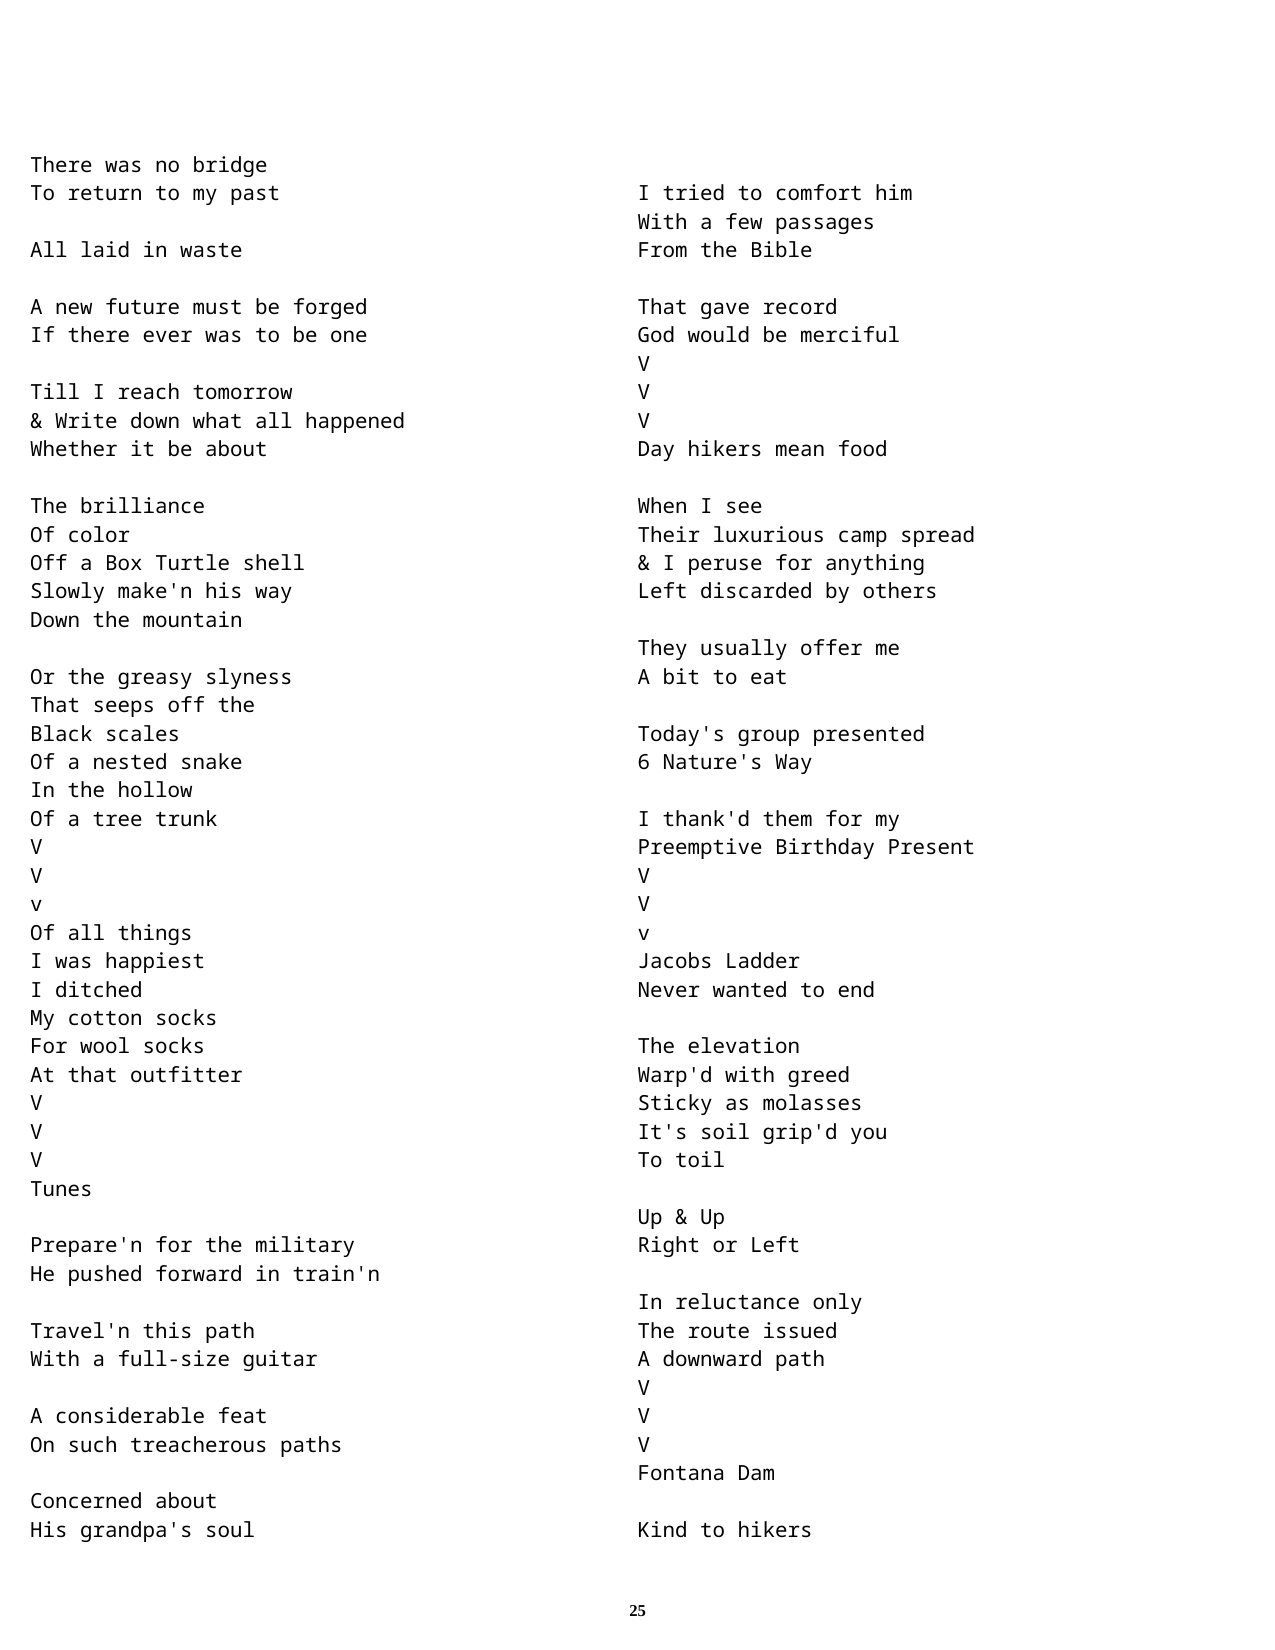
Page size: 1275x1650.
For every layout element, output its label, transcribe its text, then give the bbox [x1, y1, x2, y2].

text Tunes [30, 1174, 637, 1202]
text Of all things [30, 918, 637, 946]
text From the Bible [637, 235, 1245, 264]
text V [30, 1117, 637, 1145]
text Of a nested snake [30, 747, 637, 776]
text V [637, 349, 1245, 377]
text Never wanted to end [637, 975, 1245, 1003]
text V [637, 1430, 1245, 1458]
text At that outfitter [30, 1060, 637, 1088]
text A bit to eat [637, 662, 1245, 690]
text In reluctance only [637, 1287, 1245, 1316]
text The brilliance [30, 491, 637, 520]
text The route issued [637, 1316, 1245, 1344]
text He pushed forward in train'n [30, 1259, 637, 1287]
text Day hikers mean food [637, 434, 1245, 463]
text In the hollow [30, 776, 637, 804]
text Up & Up [637, 1202, 1245, 1231]
text On such treacherous paths [30, 1430, 637, 1458]
text All laid in waste [30, 235, 637, 264]
text His grandpa's soul [30, 1515, 637, 1543]
text The elevation [637, 1032, 1245, 1060]
text V [30, 861, 637, 889]
text & Write down what all happened [30, 406, 637, 434]
text God would be merciful [637, 321, 1245, 349]
text V [637, 889, 1245, 918]
text V [637, 1401, 1245, 1430]
text With a full-size guitar [30, 1344, 637, 1373]
text V [30, 1088, 637, 1117]
text v [637, 918, 1245, 946]
text I thank'd them for my [637, 804, 1245, 832]
text Sticky as molasses [637, 1088, 1245, 1117]
text A considerable feat [30, 1401, 637, 1430]
text Today's group presented [637, 719, 1245, 747]
text Black scales [30, 719, 637, 747]
text Kind to hikers [637, 1515, 1245, 1543]
text A downward path [637, 1344, 1245, 1373]
text Or the greasy slyness [30, 662, 637, 690]
text V [30, 1145, 637, 1174]
text Warp'd with greed [637, 1060, 1245, 1088]
text Concerned about [30, 1487, 637, 1515]
text Off a Box Turtle shell [30, 548, 637, 577]
text Whether it be about [30, 434, 637, 463]
text V [637, 861, 1245, 889]
text They usually offer me [637, 633, 1245, 662]
text Travel'n this path [30, 1316, 637, 1344]
text There was no bridge [30, 150, 637, 178]
text A new future must be forged [30, 292, 637, 321]
text If there ever was to be one [30, 321, 637, 349]
text Fontana Dam [637, 1458, 1245, 1487]
text For wool socks [30, 1032, 637, 1060]
text Of a tree trunk [30, 804, 637, 832]
text & I peruse for anything [637, 548, 1245, 577]
text I tried to comfort him [637, 178, 1245, 207]
text v [30, 889, 637, 918]
text To toil [637, 1145, 1245, 1174]
text Preemptive Birthday Present [637, 832, 1245, 861]
text Slowly make'n his way [30, 577, 637, 605]
text Their luxurious camp spread [637, 520, 1245, 548]
text It's soil grip'd you [637, 1117, 1245, 1145]
text V [30, 832, 637, 861]
text Down the mountain [30, 605, 637, 633]
text 6 Nature's Way [637, 747, 1245, 776]
text V [637, 406, 1245, 434]
text Prepare'n for the military [30, 1231, 637, 1259]
text Jacobs Ladder [637, 946, 1245, 975]
text With a few passages [637, 207, 1245, 235]
text My cotton socks [30, 1003, 637, 1032]
text That seeps off the [30, 690, 637, 719]
text That gave record [637, 292, 1245, 321]
text I ditched [30, 975, 637, 1003]
text Left discarded by others [637, 577, 1245, 605]
text V [637, 1373, 1245, 1401]
text Till I reach tomorrow [30, 377, 637, 406]
text Of color [30, 520, 637, 548]
text V [637, 377, 1245, 406]
text When I see [637, 491, 1245, 520]
text Right or Left [637, 1231, 1245, 1259]
text To return to my past [30, 178, 637, 207]
text I was happiest [30, 946, 637, 975]
